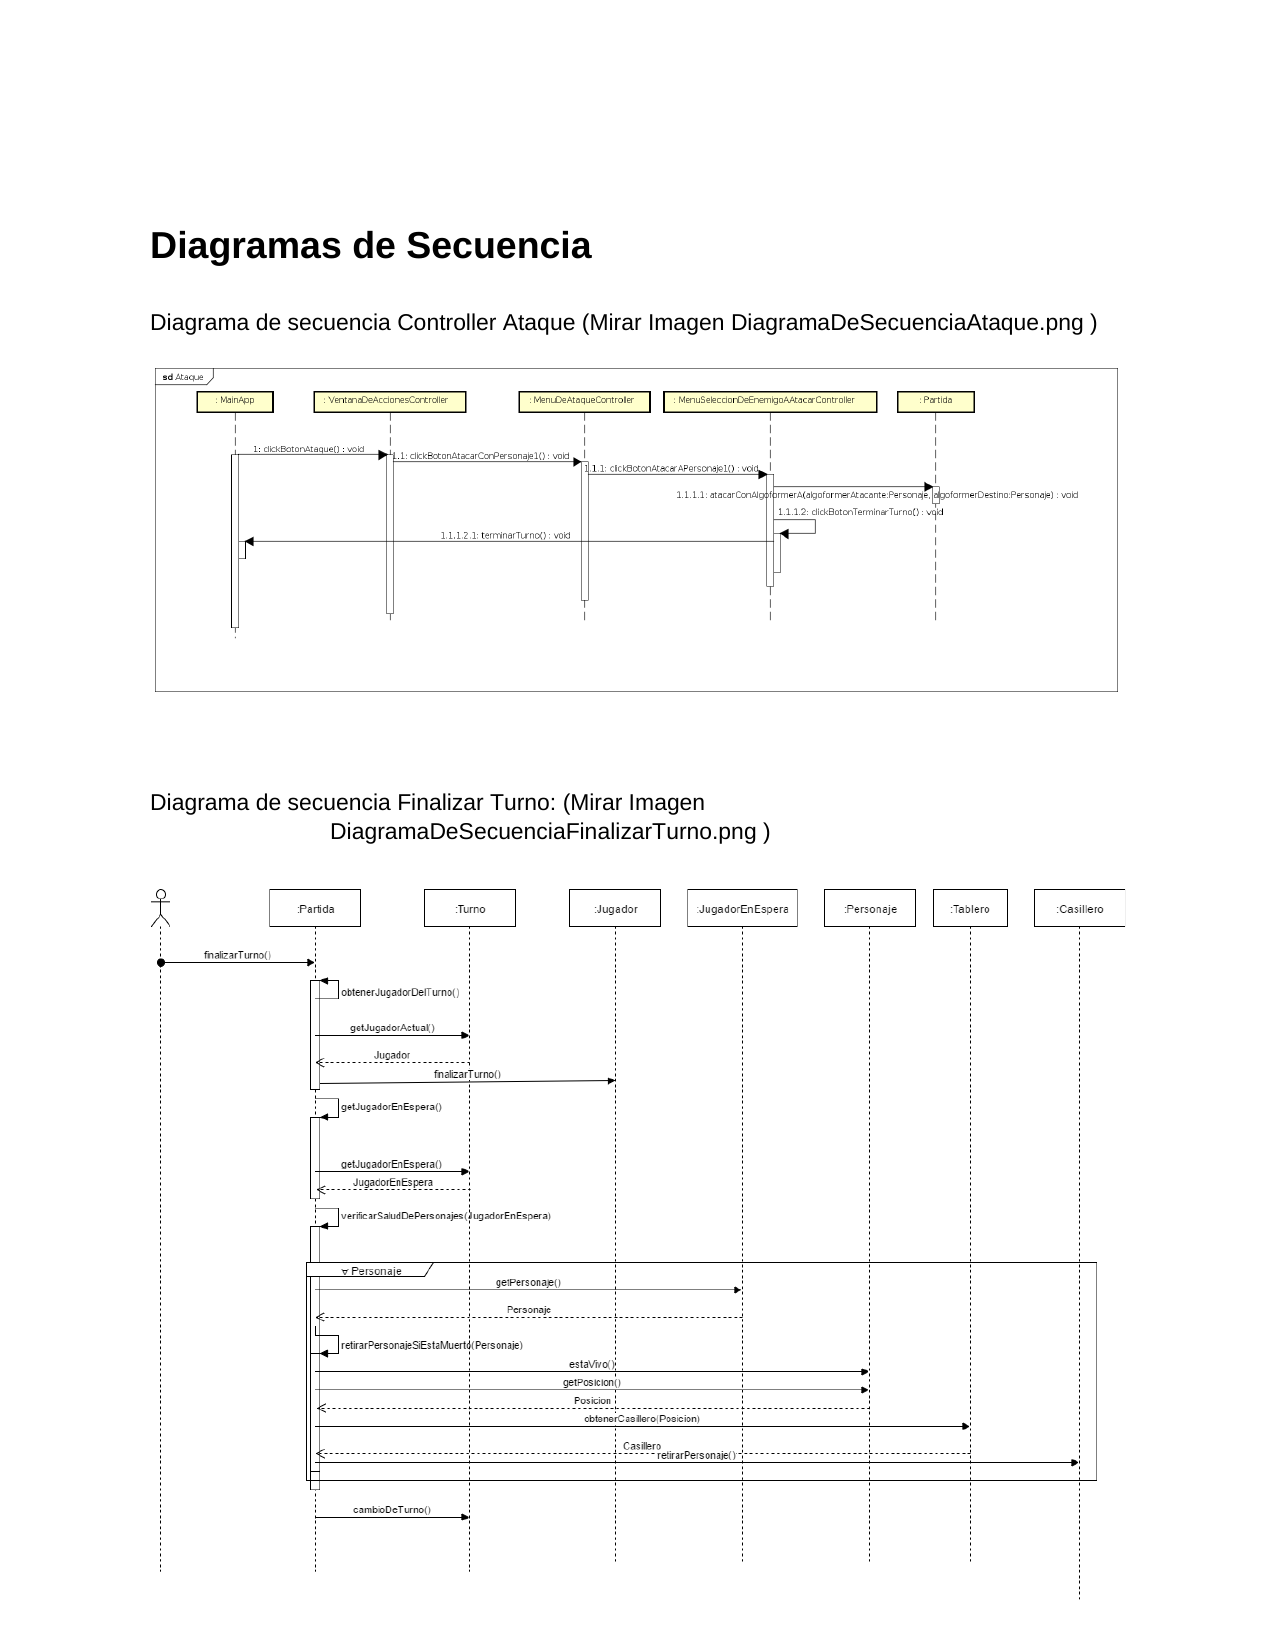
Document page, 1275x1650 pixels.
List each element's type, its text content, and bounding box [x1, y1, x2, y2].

subtitle Diagrama de secuencia Finalizar Turno: (Mirar Imagen DiagramaDeSecuenciaFinalizarTurno.png ) [150, 789, 1125, 844]
subtitle Diagramas de Secuencia [150, 224, 1125, 266]
picture [148, 361, 1124, 698]
subtitle Diagrama de secuencia Controller Ataque (Mirar Imagen DiagramaDeSecuenciaAtaque.png ) [150, 310, 1125, 336]
